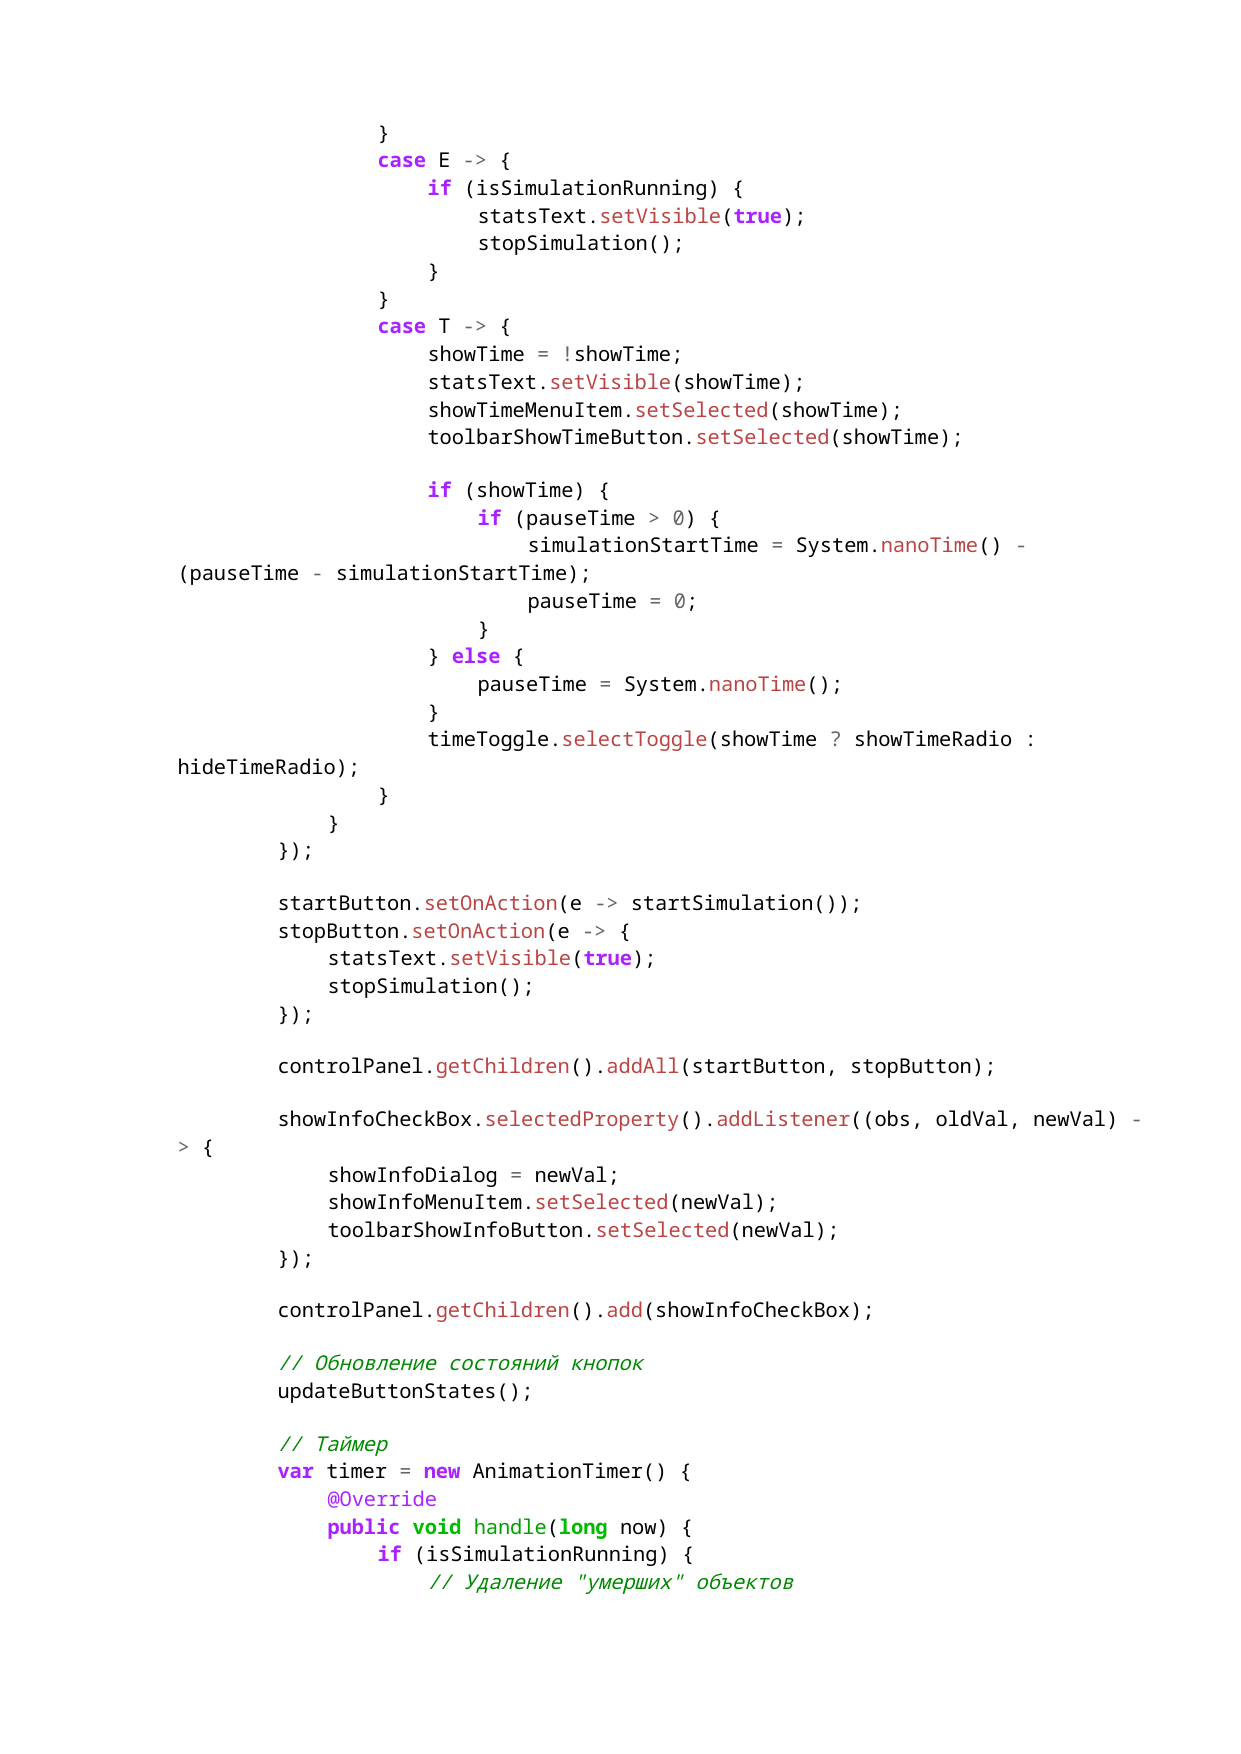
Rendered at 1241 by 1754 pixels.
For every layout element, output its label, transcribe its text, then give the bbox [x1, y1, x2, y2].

text }); [177, 836, 1152, 863]
text showTime = !showTime; [177, 340, 1152, 367]
text // Обновление состояний кнопок [177, 1349, 1152, 1376]
text toolbarShowTimeButton.setSelected(showTime); [177, 423, 1152, 451]
text pauseTime = System.nanoTime(); [177, 669, 1152, 697]
text statsText.setVisible(true); [177, 944, 1152, 972]
text } [177, 808, 1152, 836]
text stopButton.setOnAction(e -> { [177, 916, 1152, 944]
text toolbarShowInfoButton.setSelected(newVal); [177, 1216, 1152, 1243]
text simulationStartTime = System.nanoTime() - (pauseTime - simulationStartTime); [177, 531, 1152, 586]
text @Override [177, 1484, 1152, 1512]
text // Таймер [177, 1429, 1152, 1457]
text case T -> { [177, 312, 1152, 340]
text controlPanel.getChildren().addAll(startButton, stopButton); [177, 1052, 1152, 1080]
text showInfoDialog = newVal; [177, 1160, 1152, 1188]
text } [177, 118, 1152, 146]
text }); [177, 1243, 1152, 1271]
text if (isSimulationRunning) { [177, 1540, 1152, 1568]
text } [177, 697, 1152, 725]
text }); [177, 999, 1152, 1027]
text if (isSimulationRunning) { [177, 173, 1152, 201]
text var timer = new AnimationTimer() { [177, 1457, 1152, 1484]
text } else { [177, 642, 1152, 669]
text if (showTime) { [177, 476, 1152, 503]
text // Удаление "умерших" объектов [177, 1568, 1152, 1595]
text showTimeMenuItem.setSelected(showTime); [177, 395, 1152, 423]
text case E -> { [177, 146, 1152, 173]
text controlPanel.getChildren().add(showInfoCheckBox); [177, 1296, 1152, 1324]
text } [177, 257, 1152, 284]
text } [177, 284, 1152, 312]
text } [177, 614, 1152, 642]
text timeToggle.selectToggle(showTime ? showTimeRadio : hideTimeRadio); [177, 725, 1152, 780]
text pauseTime = 0; [177, 586, 1152, 614]
text showInfoMenuItem.setSelected(newVal); [177, 1188, 1152, 1216]
text stopSimulation(); [177, 229, 1152, 257]
text startButton.setOnAction(e -> startSimulation()); [177, 888, 1152, 916]
text statsText.setVisible(true); [177, 201, 1152, 229]
text stopSimulation(); [177, 972, 1152, 999]
text updateButtonStates(); [177, 1376, 1152, 1404]
text showInfoCheckBox.selectedProperty().addListener((obs, oldVal, newVal) -> { [177, 1105, 1152, 1160]
text } [177, 780, 1152, 808]
text if (pauseTime > 0) { [177, 503, 1152, 531]
text statsText.setVisible(showTime); [177, 367, 1152, 395]
text public void handle(long now) { [177, 1512, 1152, 1540]
